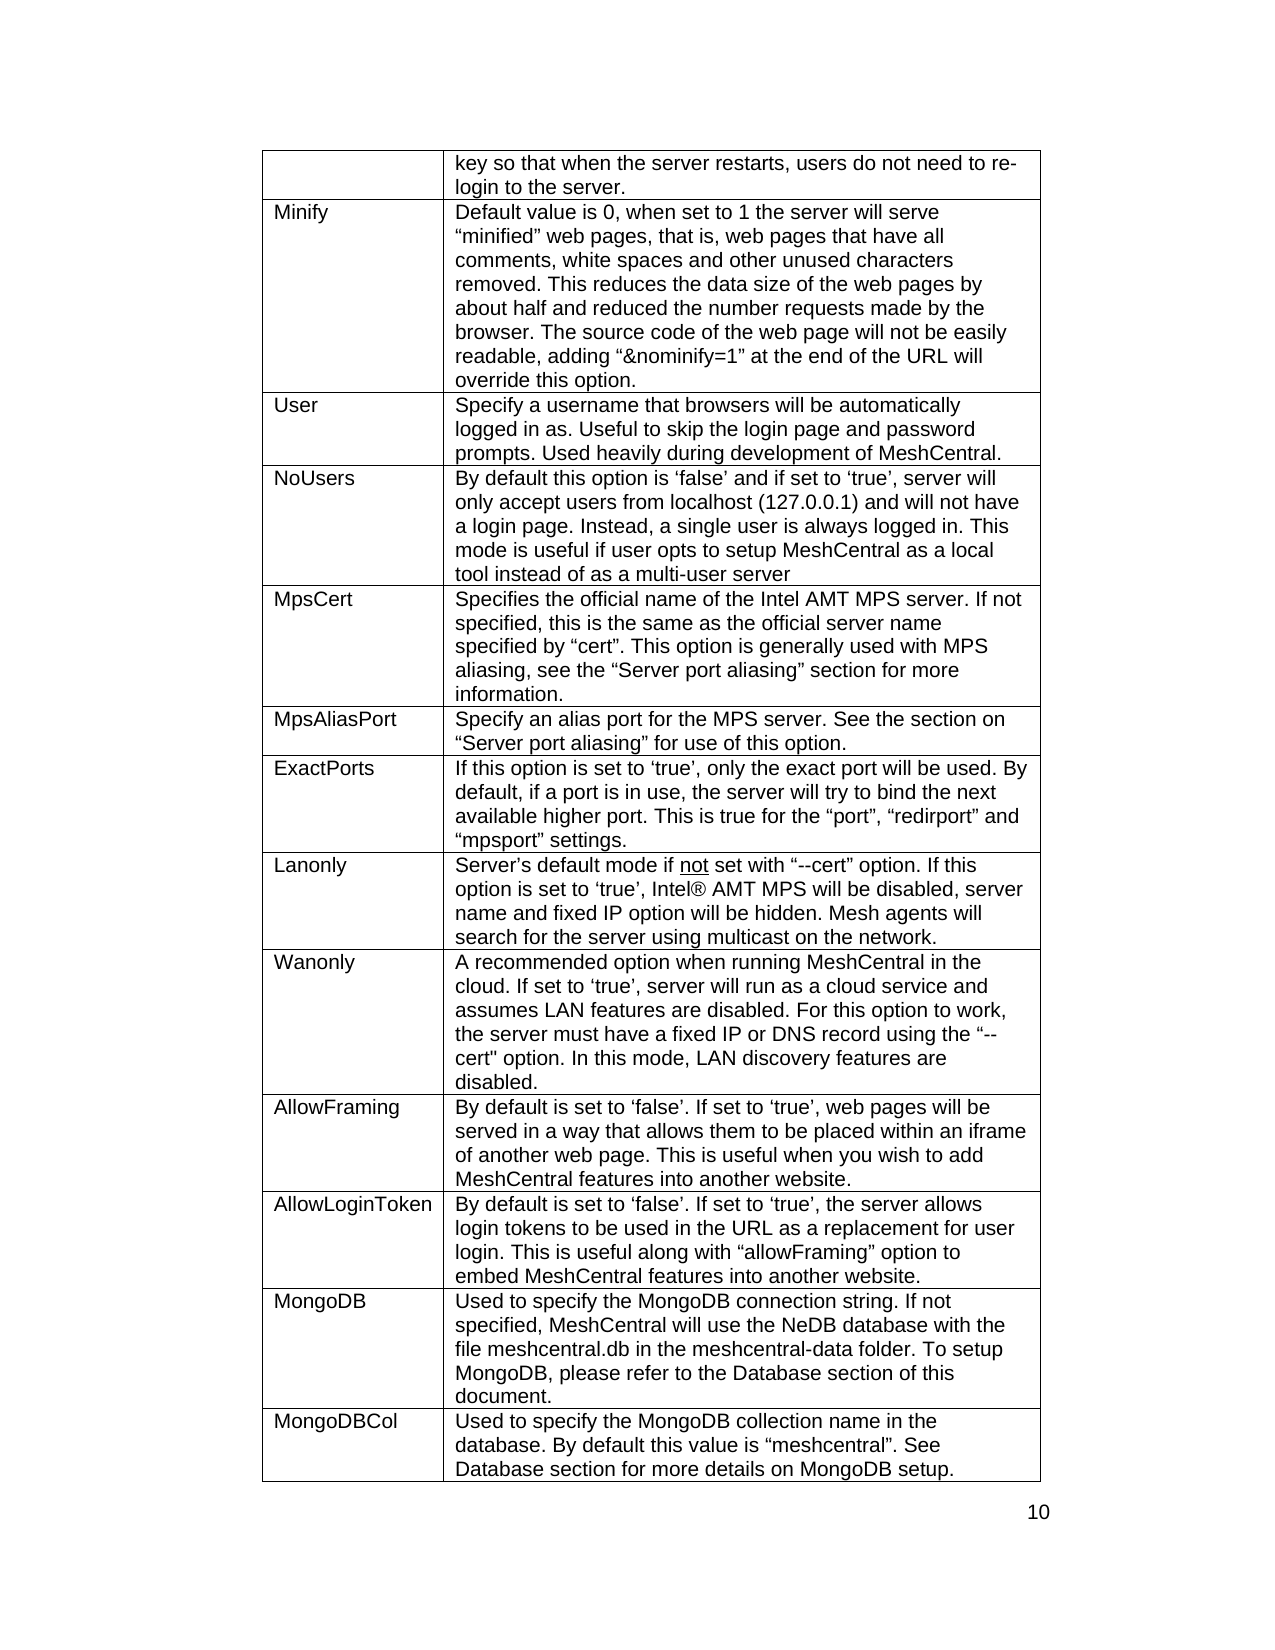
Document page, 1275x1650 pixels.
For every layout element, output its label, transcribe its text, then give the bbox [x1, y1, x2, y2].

table_cell MpsAliasPort [263, 707, 443, 755]
table_cell NoUsers [263, 466, 443, 585]
table_cell Used to specify the MongoDB connection string. If not specified, MeshCentral will use the NeDB database with the file meshcentral.db in the meshcentral-data folder. To setup MongoDB, please refer to the Database section of this document. [444, 1289, 1040, 1408]
table_cell MpsCert [263, 586, 443, 706]
table_cell User [263, 393, 443, 464]
table_cell Specifies the official name of the Intel AMT MPS server. If not specified, this is the same as the official server name specified by “cert”. This option is generally used with MPS aliasing, see the “Server port aliasing” section for more information. [444, 586, 1040, 706]
table_cell Specify an alias port for the MPS server. See the section on “Server port aliasing” for use of this option. [444, 707, 1040, 755]
table_cell MongoDBCol [263, 1409, 443, 1481]
table_cell A recommended option when running MeshCentral in the cloud. If set to ‘true’, server will run as a cloud service and assumes LAN features are disabled. For this option to work, the server must have a fixed IP or DNS record using the “--cert" option. In this mode, LAN discovery features are disabled. [444, 950, 1040, 1094]
table_cell Lanonly [263, 853, 443, 949]
table_cell Wanonly [263, 950, 443, 1094]
table_cell AllowFraming [263, 1095, 443, 1191]
table_cell If this option is set to ‘true’, only the exact port will be used. By default, if a port is in use, the server will try to bind the next available higher port. This is true for the “port”, “redirport” and “mpsport” settings. [444, 756, 1040, 852]
table_cell By default is set to ‘false’. If set to ‘true’, web pages will be served in a way that allows them to be placed within an iframe of another web page. This is useful when you wish to add MeshCentral features into another website. [444, 1095, 1040, 1191]
table_cell AllowLoginToken [263, 1192, 443, 1287]
table_cell Server’s default mode if not set with “--cert” option. If this option is set to ‘true’, Intel® AMT MPS will be disabled, server name and fixed IP option will be hidden. Mesh agents will search for the server using multicast on the network. [444, 853, 1040, 949]
table_cell Minify [263, 200, 443, 392]
table_cell [263, 151, 443, 199]
table_cell ExactPorts [263, 756, 443, 852]
table_cell By default this option is ‘false’ and if set to ‘true’, server will only accept users from localhost (127.0.0.1) and will not have a login page. Instead, a single user is always logged in. This mode is useful if user opts to setup MeshCentral as a local tool instead of as a multi-user server [444, 466, 1040, 585]
table_cell Used to specify the MongoDB collection name in the database. By default this value is “meshcentral”. See Database section for more details on MongoDB setup. [444, 1409, 1040, 1481]
table_cell key so that when the server restarts, users do not need to re-login to the server. [444, 151, 1040, 199]
table_cell Default value is 0, when set to 1 the server will serve “minified” web pages, that is, web pages that have all comments, white spaces and other unused characters removed. This reduces the data size of the web pages by about half and reduced the number requests made by the browser. The source code of the web page will not be easily readable, adding “&nominify=1” at the end of the URL will override this option. [444, 200, 1040, 392]
table_cell Specify a username that browsers will be automatically logged in as. Useful to skip the login page and password prompts. Used heavily during development of MeshCentral. [444, 393, 1040, 464]
table_cell By default is set to ‘false’. If set to ‘true’, the server allows login tokens to be used in the URL as a replacement for user login. This is useful along with “allowFraming” option to embed MeshCentral features into another website. [444, 1192, 1040, 1287]
table_cell MongoDB [263, 1289, 443, 1408]
